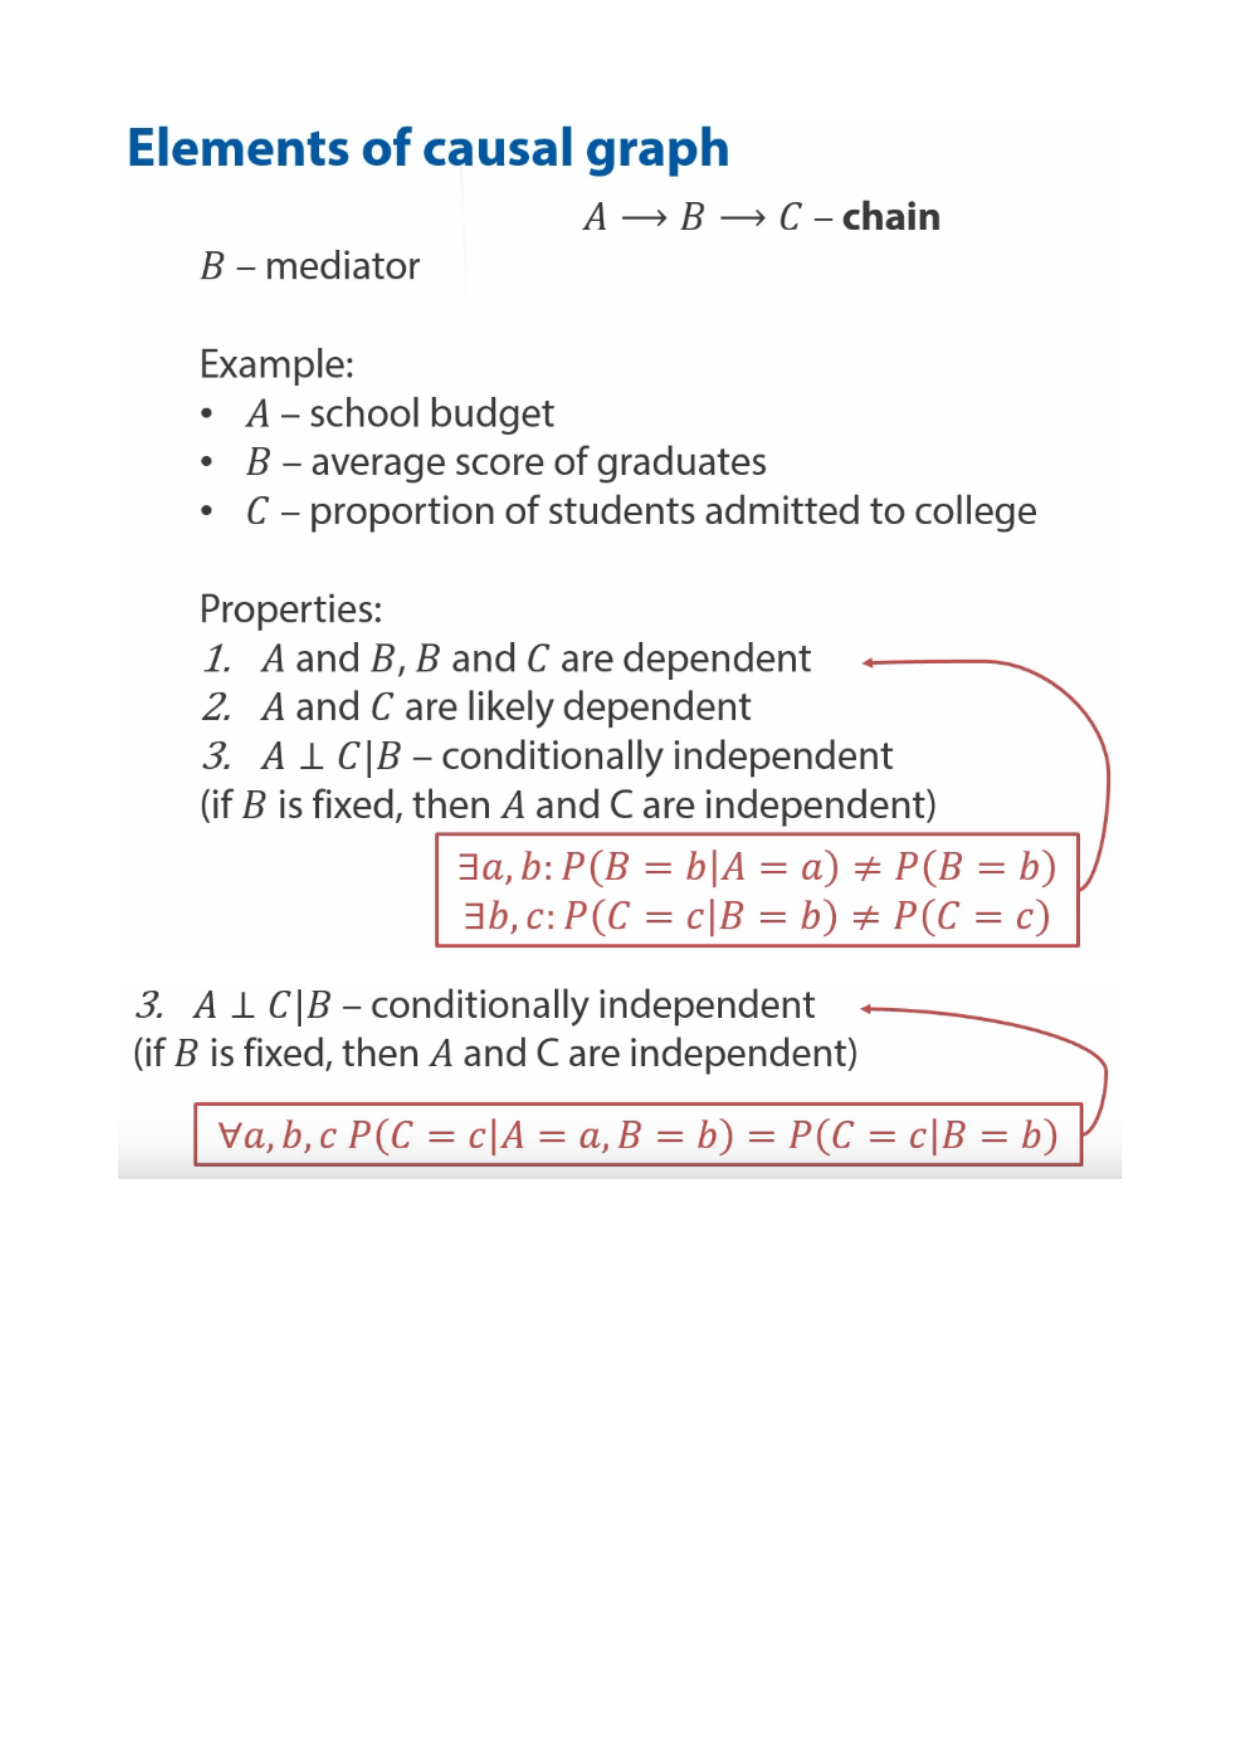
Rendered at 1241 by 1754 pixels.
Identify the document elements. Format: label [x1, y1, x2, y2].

picture [118, 118, 1123, 959]
picture [118, 987, 1123, 1179]
